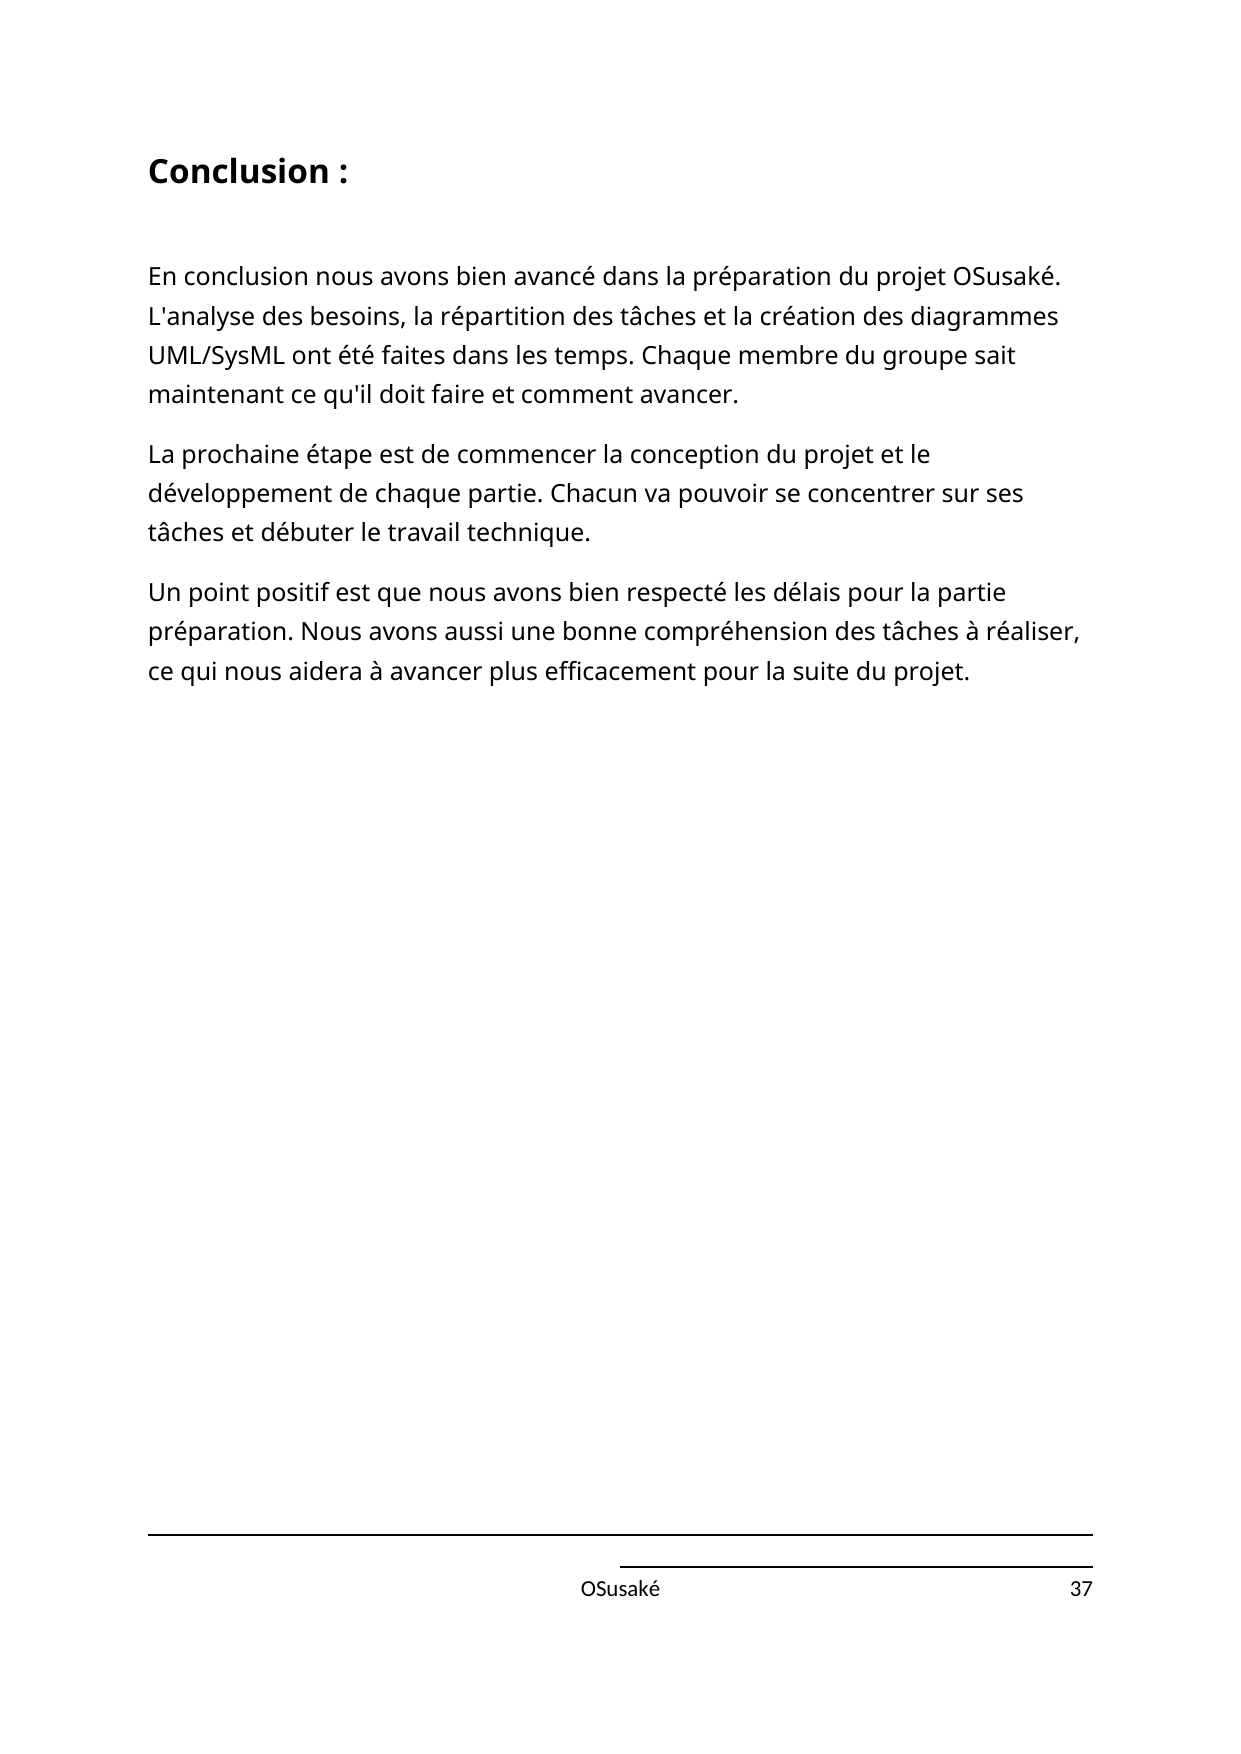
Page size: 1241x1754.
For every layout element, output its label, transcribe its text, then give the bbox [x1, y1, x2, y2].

text La prochaine étape est de commencer la conception du projet et le développement de chaque partie. Chacun va pouvoir se concentrer sur ses tâches et débuter le travail technique. [148, 437, 1093, 549]
text Un point positif est que nous avons bien respecté les délais pour la partie préparation. Nous avons aussi une bonne compréhension des tâches à réaliser, ce qui nous aidera à avancer plus efficacement pour la suite du projet. [148, 575, 1093, 687]
text En conclusion nous avons bien avancé dans la préparation du projet OSusaké. L'analyse des besoins, la répartition des tâches et la création des diagrammes UML/SysML ont été faites dans les temps. Chaque membre du groupe sait maintenant ce qu'il doit faire et comment avancer. [148, 259, 1093, 411]
subtitle Conclusion : [148, 148, 1093, 193]
